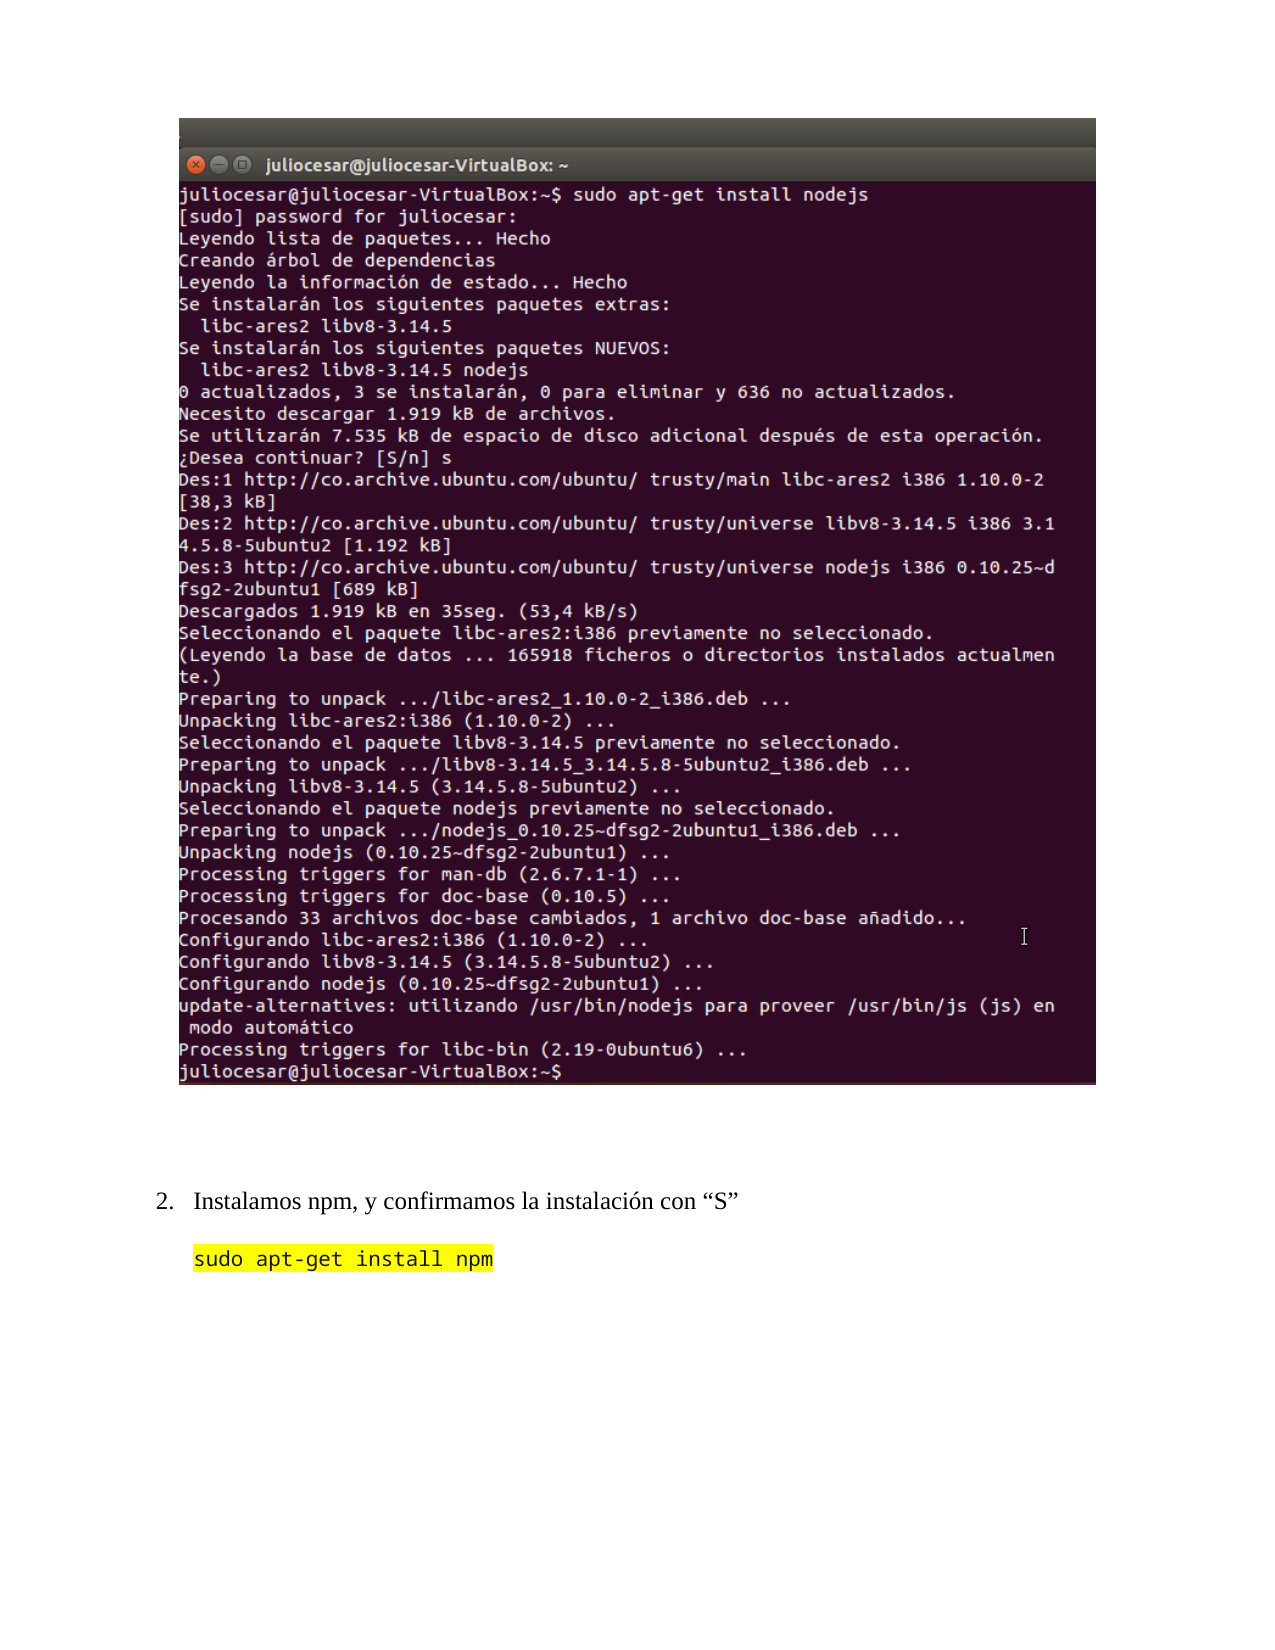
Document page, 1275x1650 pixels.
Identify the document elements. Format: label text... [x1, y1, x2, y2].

list sudo apt-get install npm [156, 1244, 1157, 1272]
list Instalamos npm, y confirmamos la instalación con “S” [156, 1186, 1157, 1215]
picture [179, 118, 1096, 1085]
